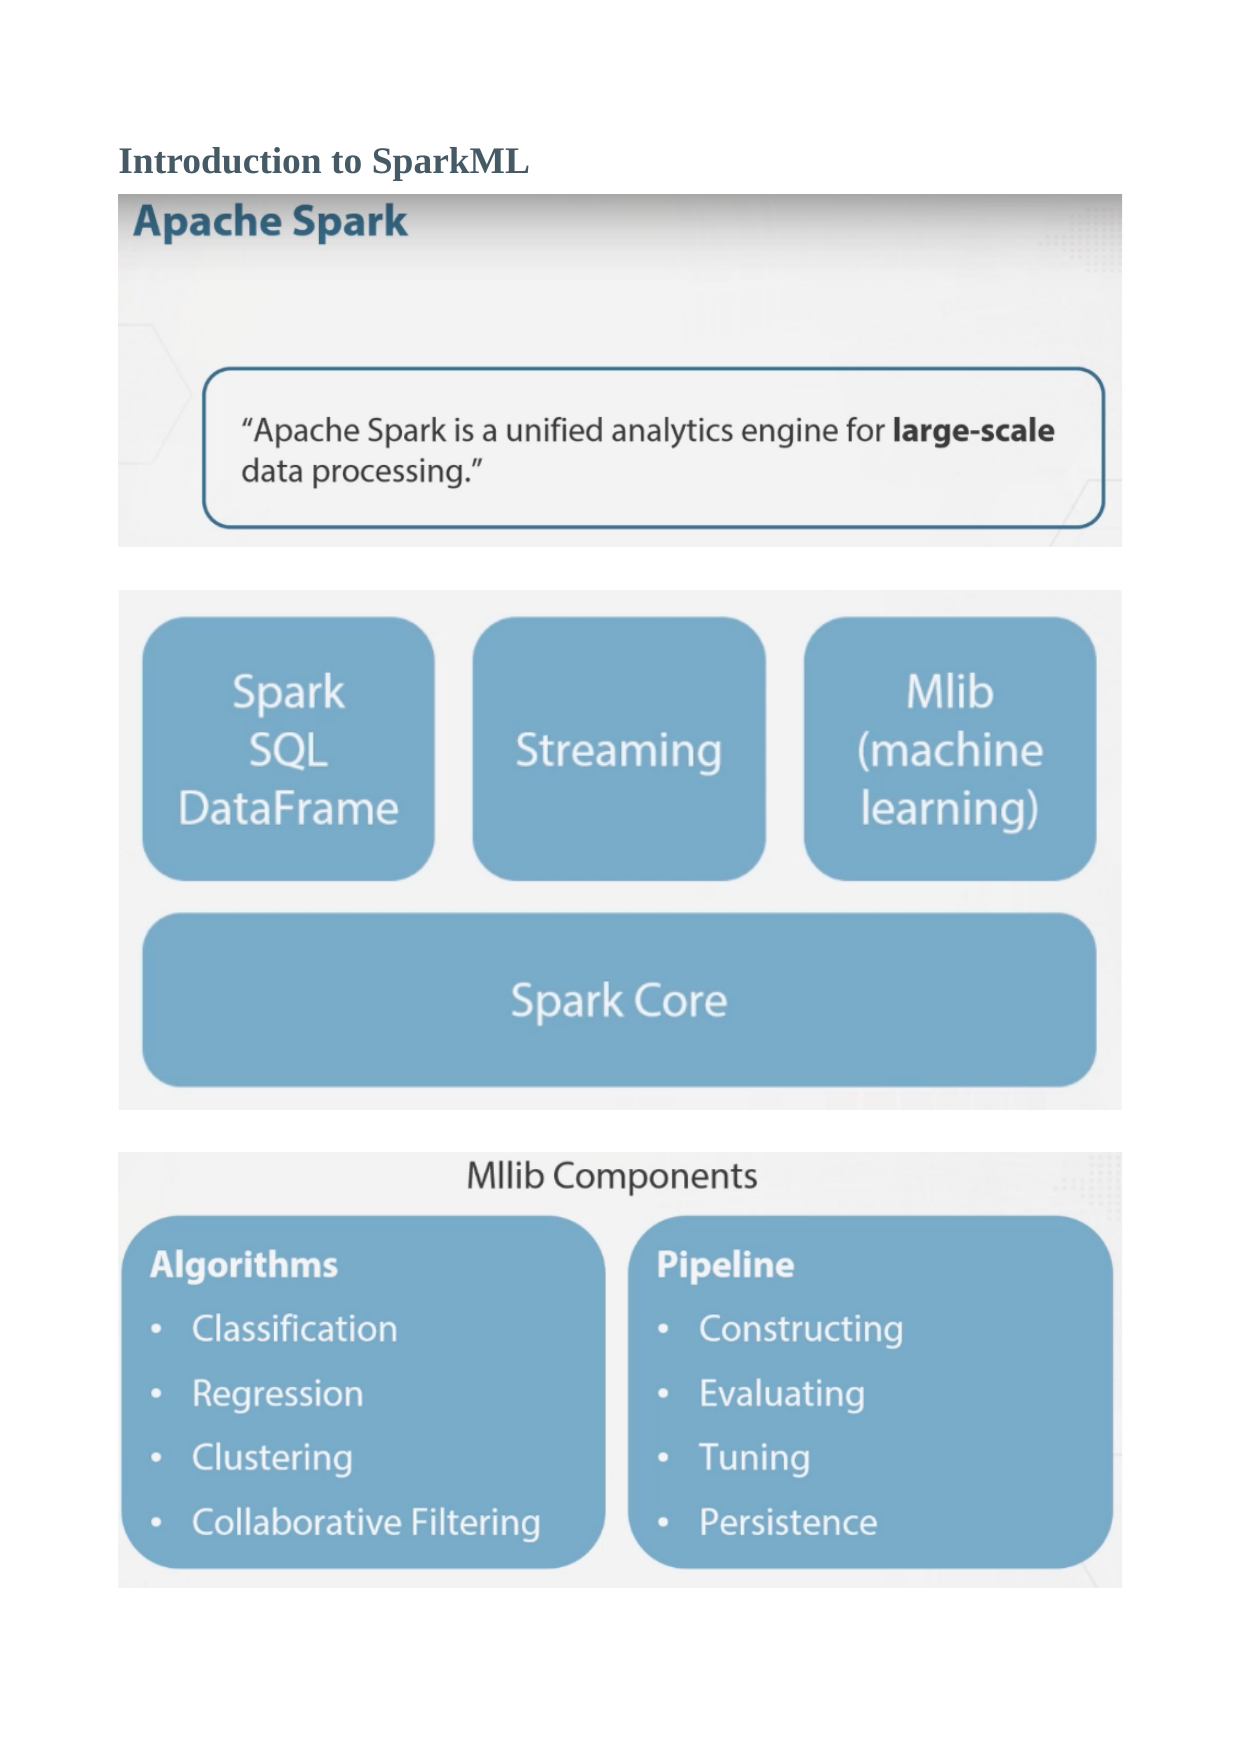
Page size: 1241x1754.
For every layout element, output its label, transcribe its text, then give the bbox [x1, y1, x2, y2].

subtitle Introduction to SparkML [118, 139, 1122, 182]
picture [118, 194, 1123, 547]
picture [118, 590, 1122, 1110]
picture [118, 1152, 1123, 1588]
